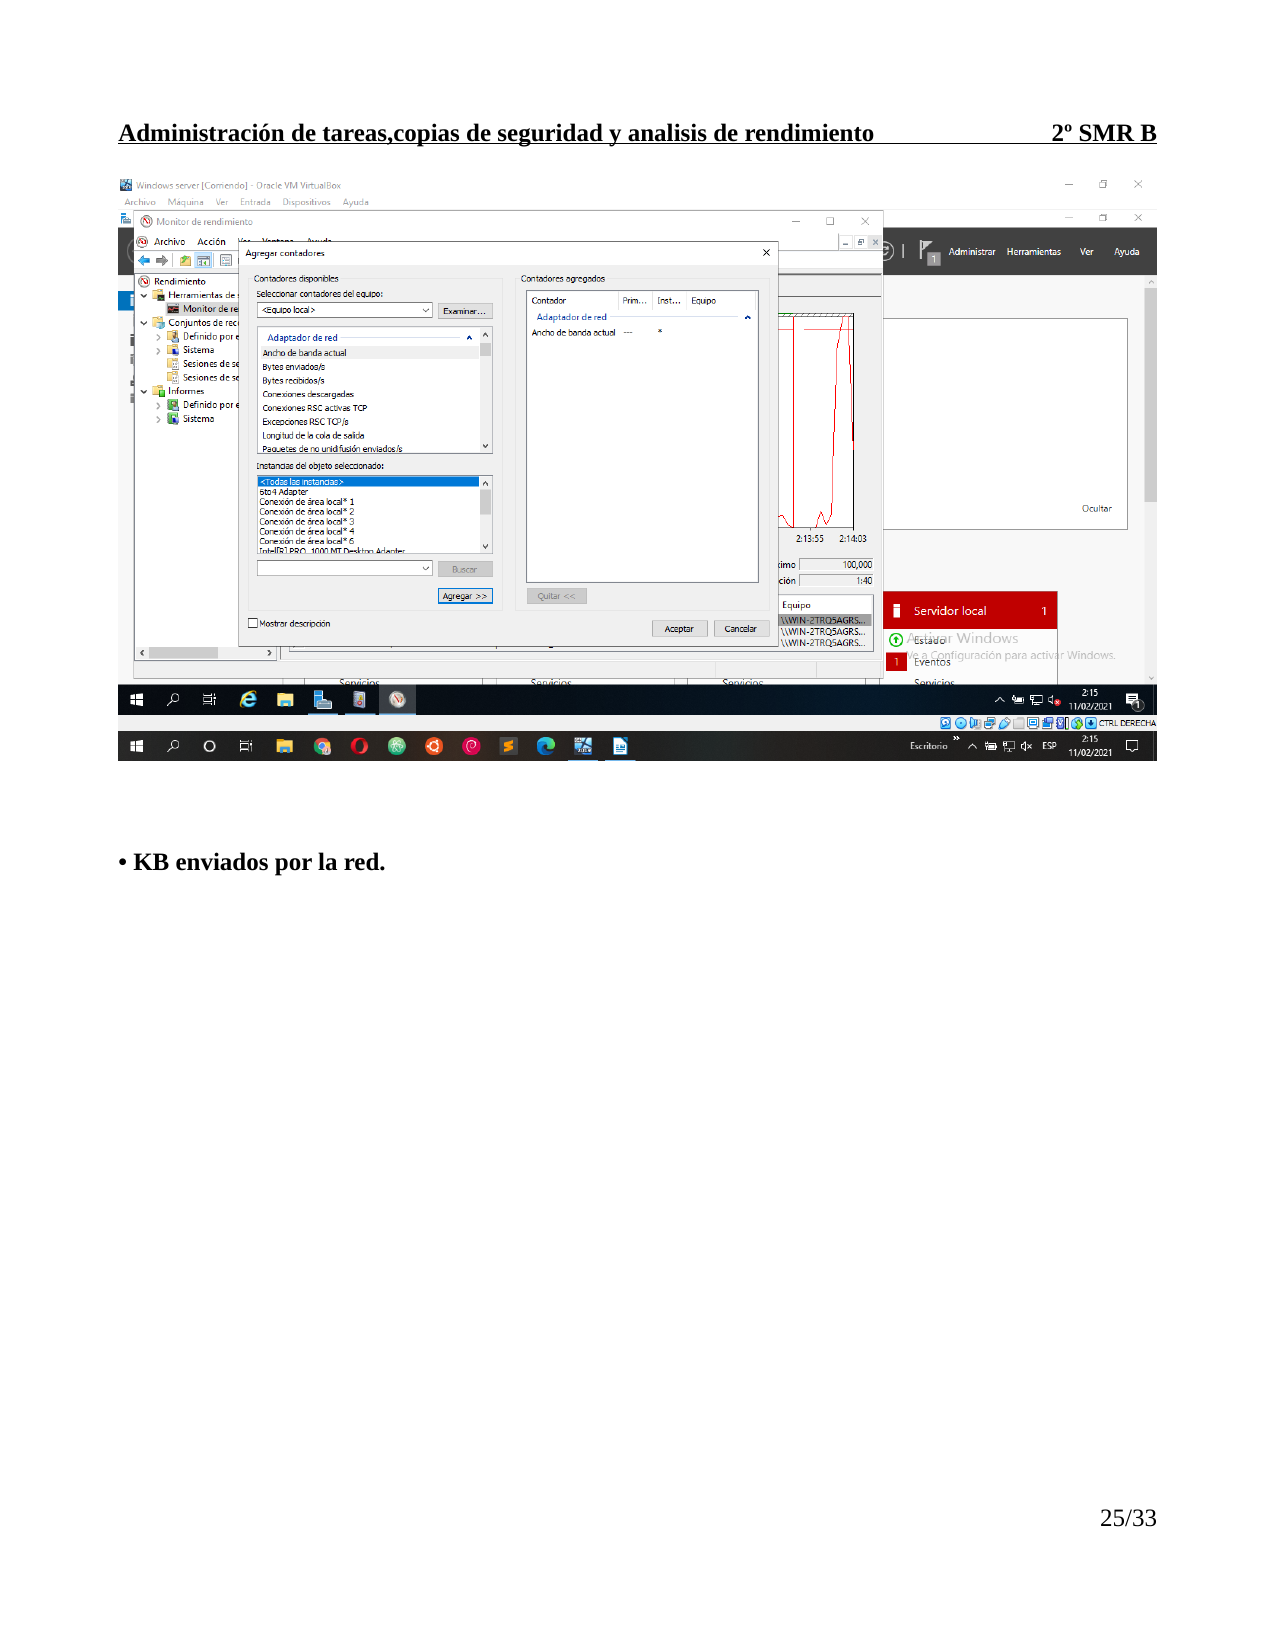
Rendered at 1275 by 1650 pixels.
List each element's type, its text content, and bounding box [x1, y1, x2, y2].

text • KB enviados por la red. [118, 847, 1157, 875]
picture [118, 176, 1157, 761]
